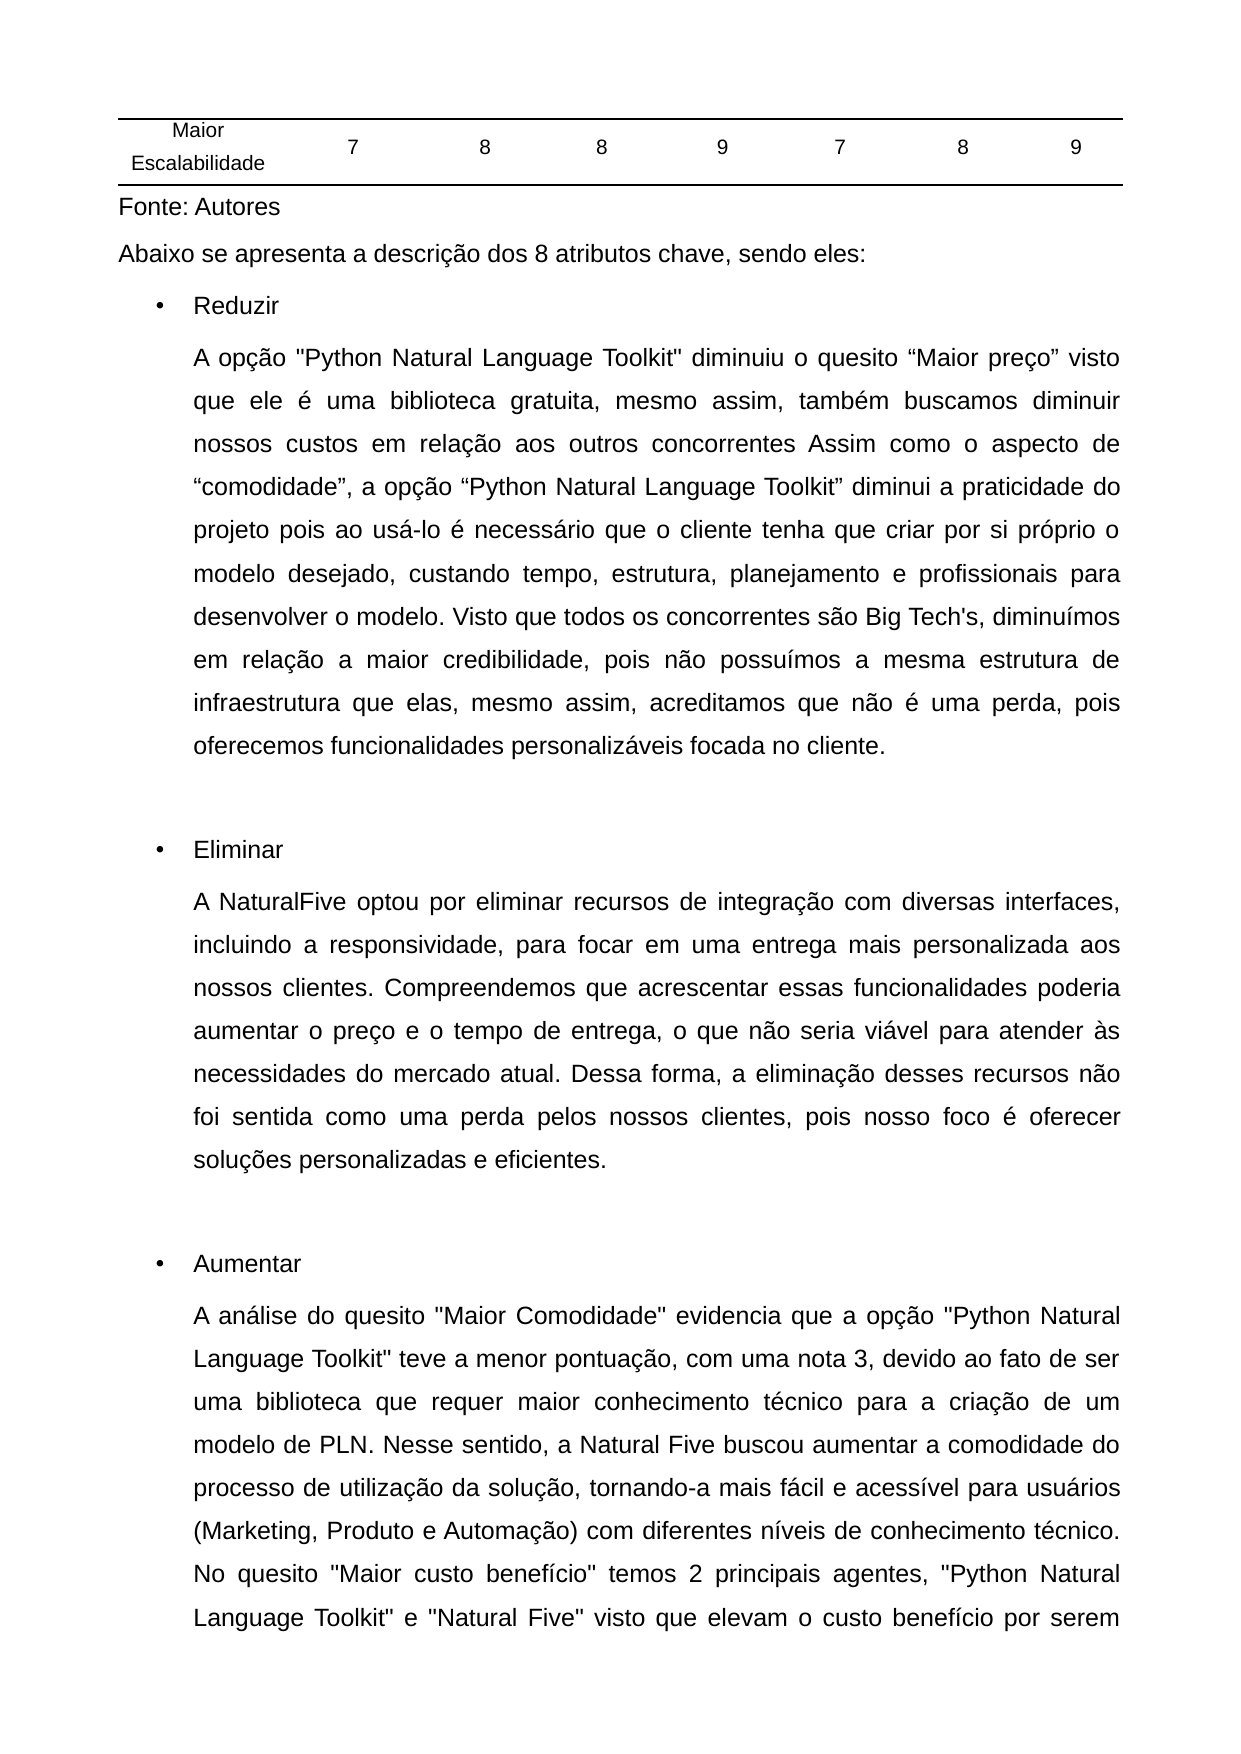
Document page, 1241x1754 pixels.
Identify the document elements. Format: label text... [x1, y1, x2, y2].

text Abaixo se apresenta a descrição dos 8 atributos chave, sendo eles: [118, 239, 1122, 268]
table_cell Maior Escalabilidade [118, 120, 278, 184]
list A NaturalFive optou por eliminar recursos de integração com diversas interfaces, incluindo a responsividade, para focar em uma entrega mais personalizada aos nossos clientes. Compreendemos que acrescentar essas funcionalidades poderia aumentar o preço e o tempo de entrega, o que não seria viável para atender às necessidades do mercado atual. Dessa forma, a eliminação desses recursos não foi sentida como uma perda pelos nossos clientes, pois nosso foco é oferecer soluções personalizadas e eficientes. [156, 886, 1122, 1174]
list Aumentar [156, 1249, 1122, 1278]
list A opção "Python Natural Language Toolkit" diminuiu o quesito “Maior preço” visto que ele é uma biblioteca gratuita, mesmo assim, também buscamos diminuir nossos custos em relação aos outros concorrentes Assim como o aspecto de “comodidade”, a opção “Python Natural Language Toolkit” diminui a praticidade do projeto pois ao usá-lo é necessário que o cliente tenha que criar por si próprio o modelo desejado, custando tempo, estrutura, planejamento e profissionais para desenvolver o modelo. Visto que todos os concorrentes são Big Tech's, diminuímos em relação a maior credibilidade, pois não possuímos a mesma estrutura de infraestrutura que elas, mesmo assim, acreditamos que não é uma perda, pois oferecemos funcionalidades personalizáveis focada no cliente. [156, 343, 1122, 760]
table_cell 9 [661, 120, 784, 184]
list Eliminar [156, 834, 1122, 863]
table_cell 8 [896, 120, 1029, 184]
text Fonte: Autores [118, 192, 1122, 220]
table_cell 8 [542, 120, 661, 184]
table_cell 8 [428, 120, 542, 184]
table_cell 7 [784, 120, 896, 184]
list A análise do quesito "Maior Comodidade" evidencia que a opção "Python Natural Language Toolkit" teve a menor pontuação, com uma nota 3, devido ao fato de ser uma biblioteca que requer maior conhecimento técnico para a criação de um modelo de PLN. Nesse sentido, a Natural Five buscou aumentar a comodidade do processo de utilização da solução, tornando-a mais fácil e acessível para usuários (Marketing, Produto e Automação) com diferentes níveis de conhecimento técnico. No quesito "Maior custo benefício" temos 2 principais agentes, "Python Natural Language Toolkit" e "Natural Five" visto que elevam o custo benefício por serem [156, 1301, 1122, 1631]
table_cell 9 [1029, 120, 1123, 184]
list Reduzir [156, 291, 1122, 320]
table_cell 7 [278, 120, 428, 184]
